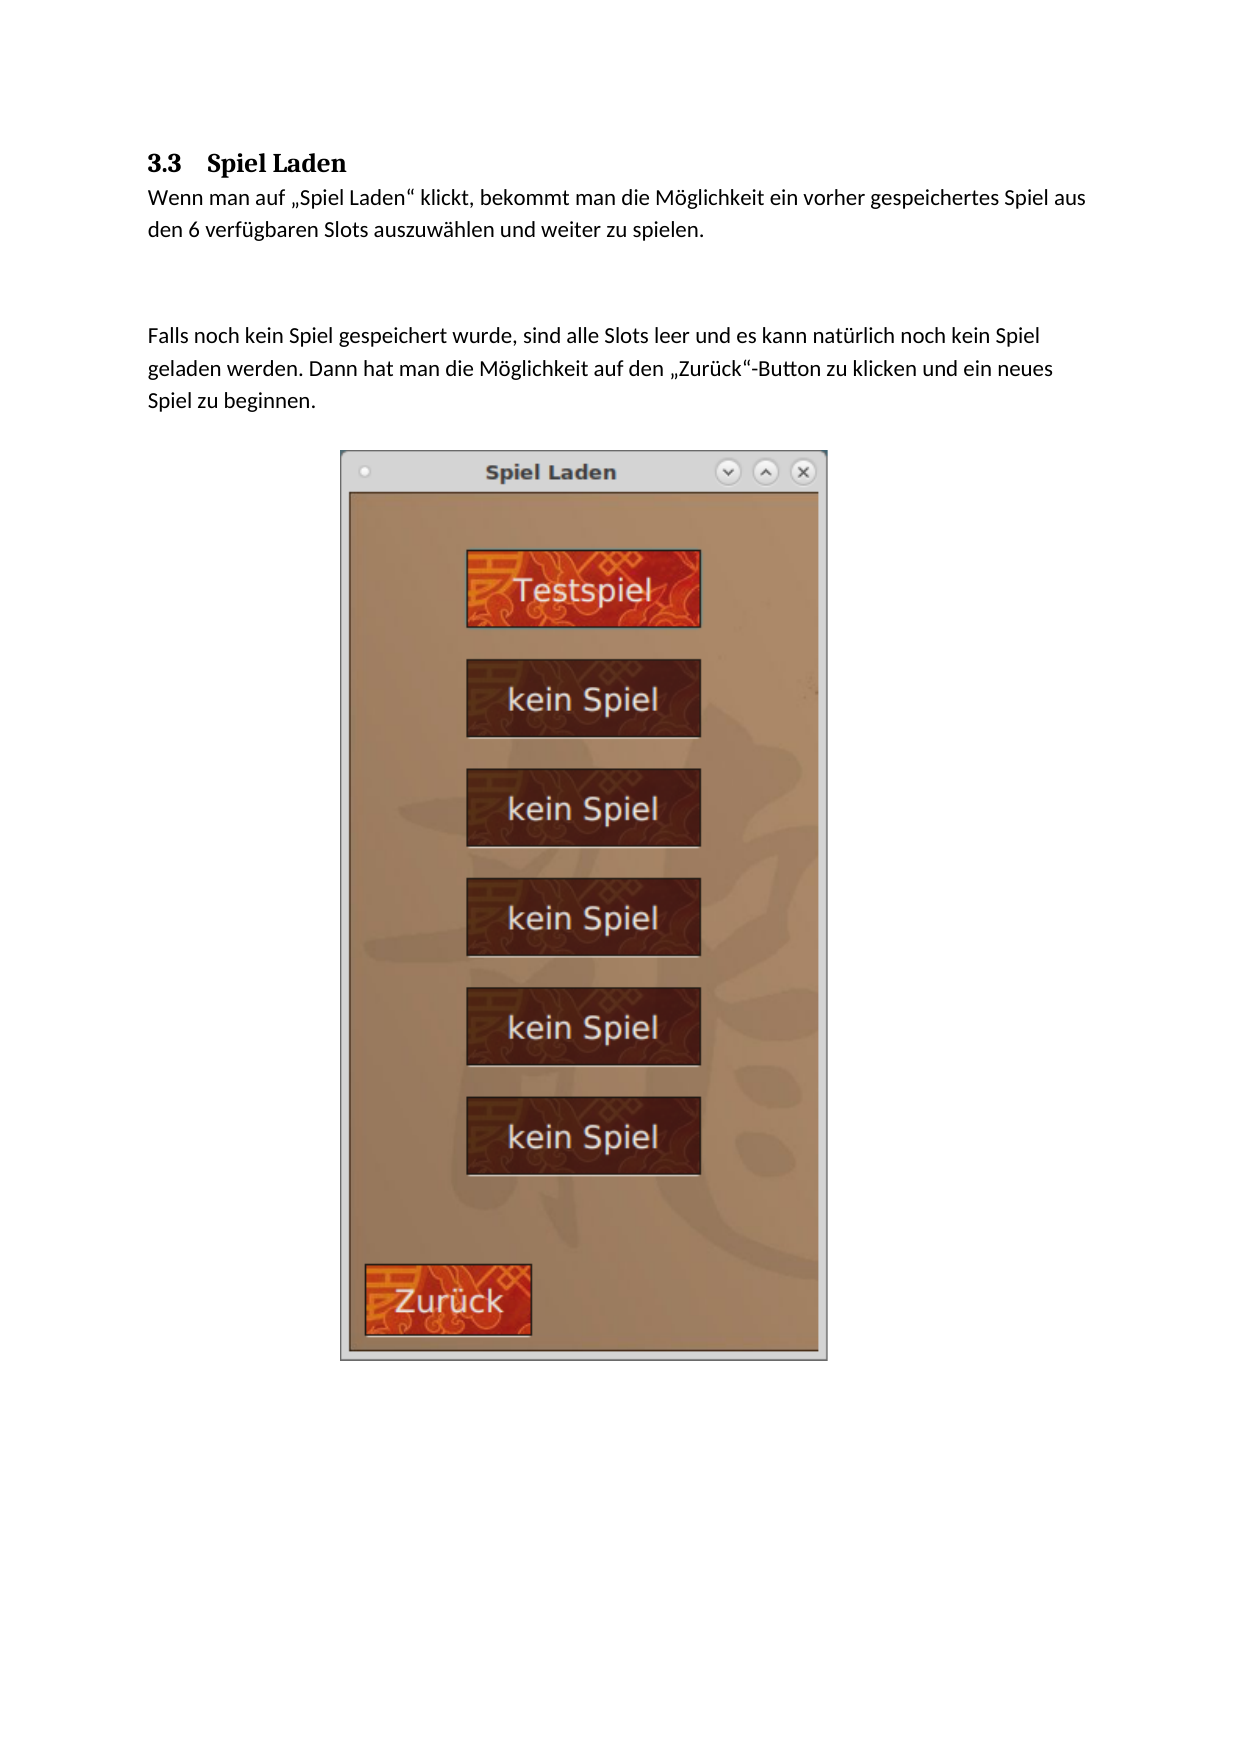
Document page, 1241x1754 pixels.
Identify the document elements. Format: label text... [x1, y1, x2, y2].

subtitle Spiel Laden [148, 148, 1093, 179]
picture [340, 450, 828, 1361]
text Falls noch kein Spiel gespeichert wurde, sind alle Slots leer und es kann natürlich noch kein Spiel geladen werden. Dann hat man die Möglichkeit auf den „Zurück“-Button zu klicken und ein neues Spiel zu beginnen. [148, 322, 1093, 414]
text Wenn man auf „Spiel Laden“ klickt, bekommt man die Möglichkeit ein vorher gespeichertes Spiel aus den 6 verfügbaren Slots auszuwählen und weiter zu spielen. [148, 183, 1093, 243]
